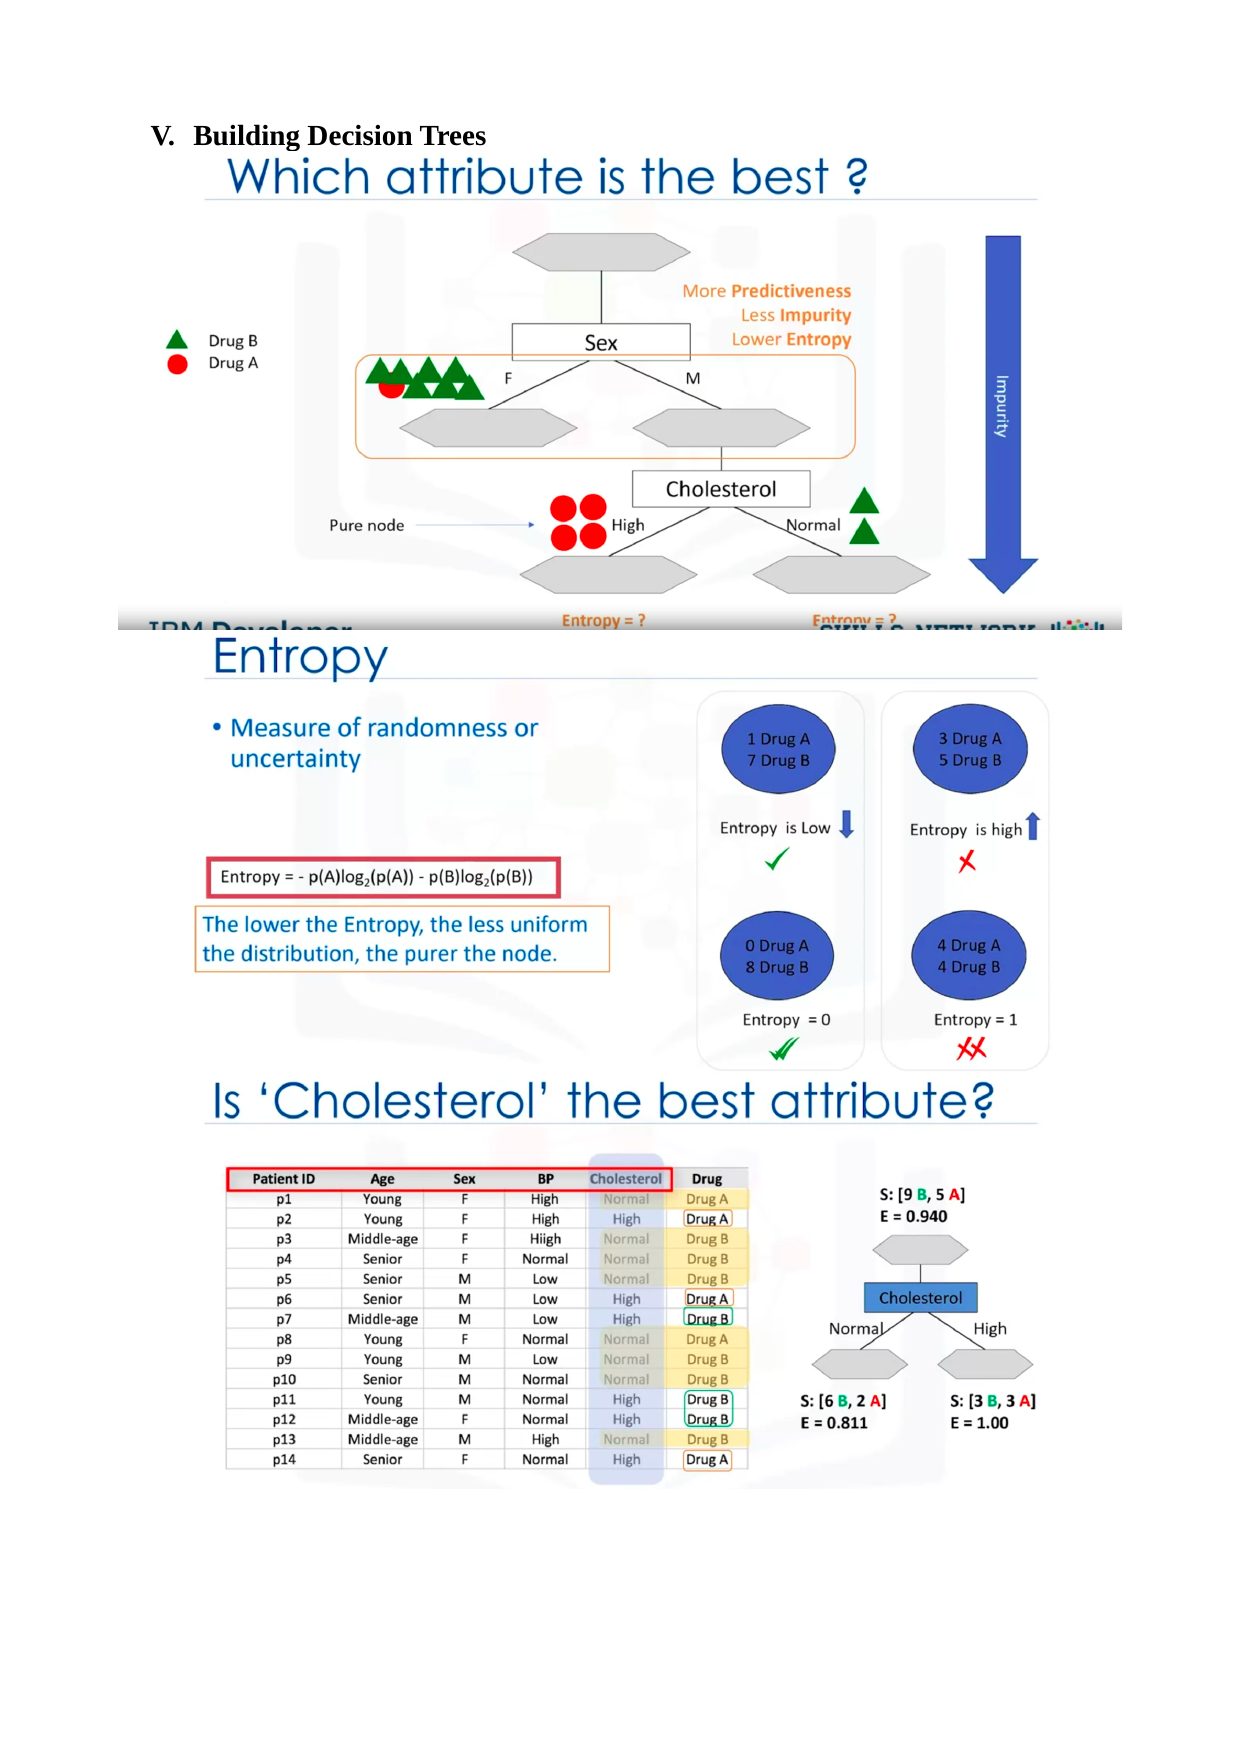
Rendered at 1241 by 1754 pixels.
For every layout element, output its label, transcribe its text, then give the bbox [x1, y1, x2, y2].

list Building Decision Trees [175, 118, 1122, 151]
picture [118, 151, 1123, 1489]
